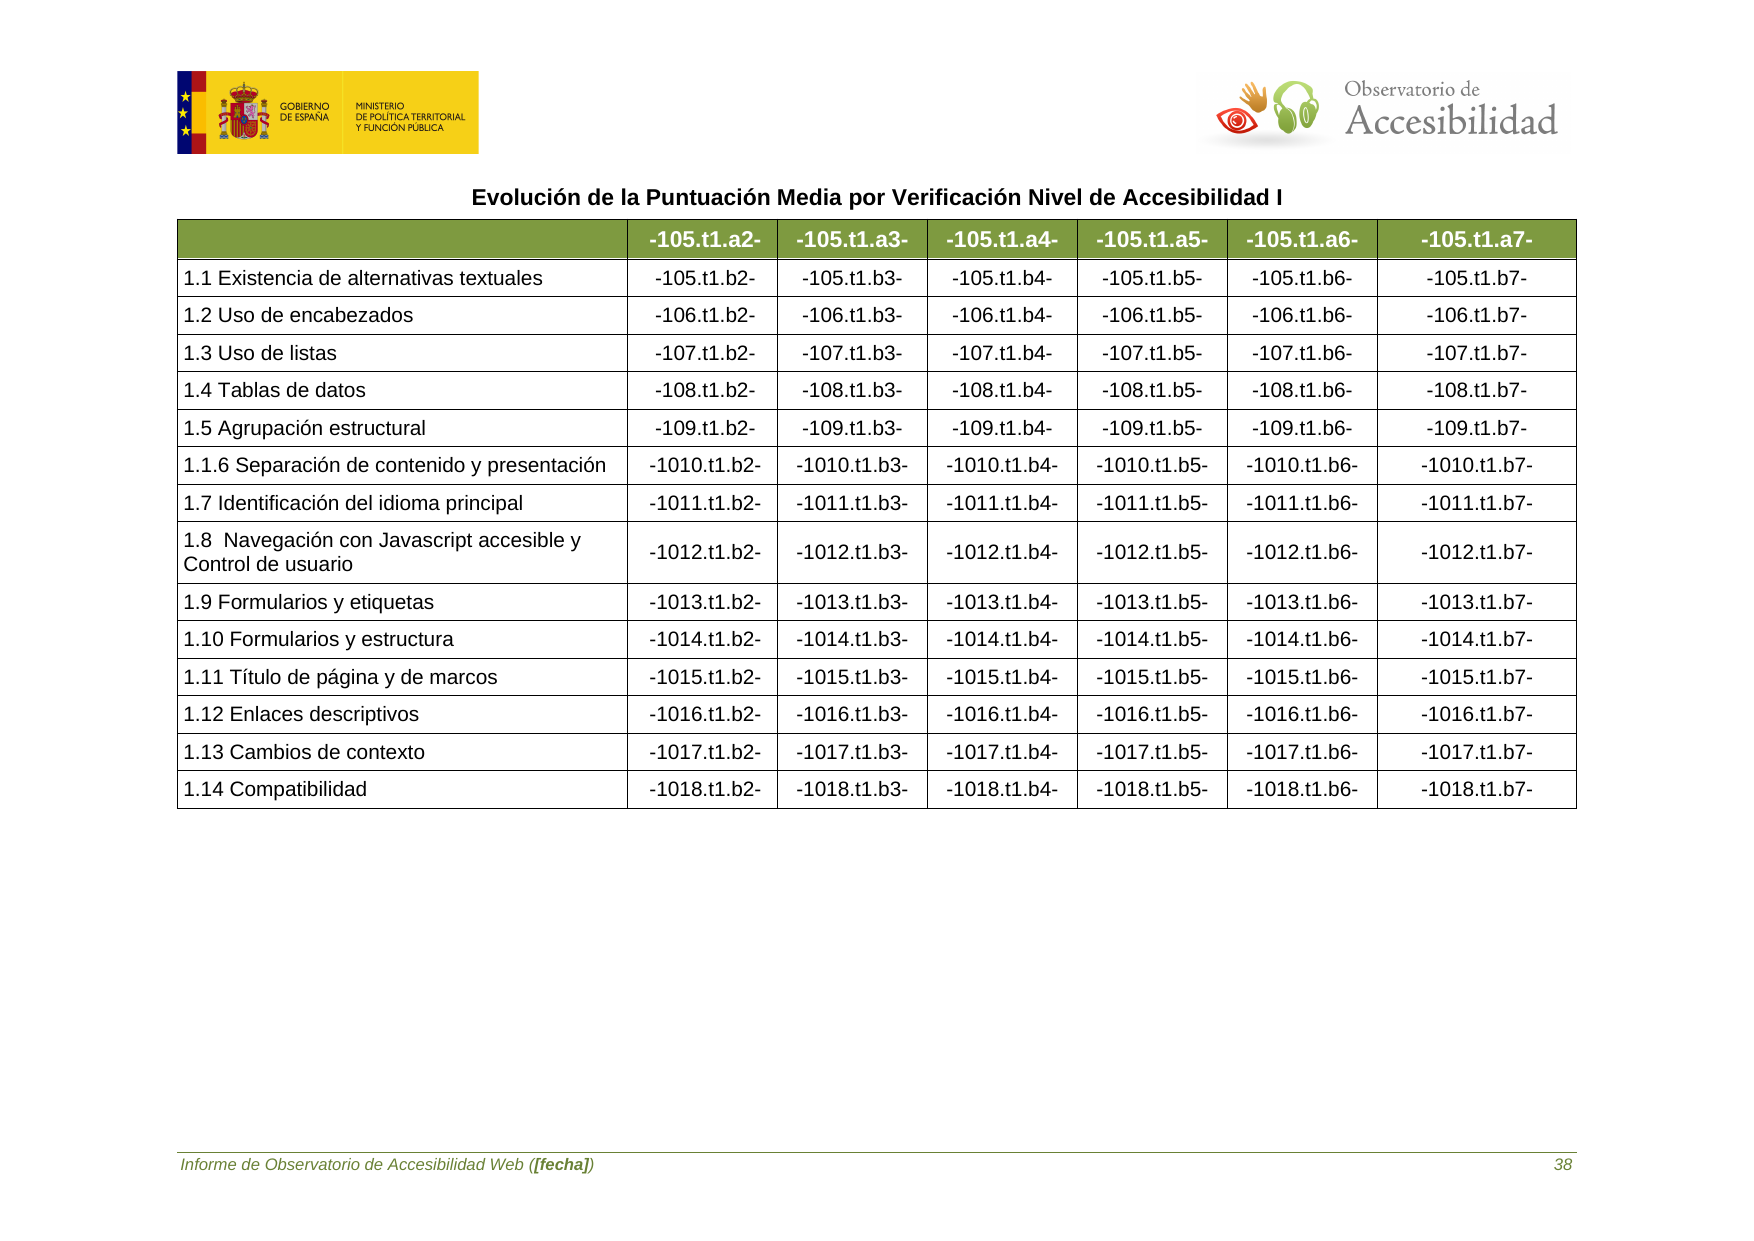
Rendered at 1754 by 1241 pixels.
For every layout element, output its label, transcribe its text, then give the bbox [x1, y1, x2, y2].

table_cell -105.t1.b7- [1378, 260, 1576, 296]
table_cell 1.11 Título de página y de marcos [178, 659, 627, 695]
table_cell -107.t1.b2- [628, 335, 777, 371]
table_cell -1010.t1.b5- [1078, 447, 1227, 483]
table_cell -1017.t1.b4- [928, 734, 1077, 770]
table_cell -109.t1.b2- [628, 410, 777, 446]
table_cell 1.10 Formularios y estructura [178, 621, 627, 657]
table_cell -106.t1.b2- [628, 297, 777, 333]
table_cell -1017.t1.b6- [1228, 734, 1377, 770]
table_cell -109.t1.b5- [1078, 410, 1227, 446]
table_cell -1014.t1.b6- [1228, 621, 1377, 657]
table_cell -1016.t1.b3- [778, 696, 927, 732]
table_cell -1016.t1.b4- [928, 696, 1077, 732]
table_cell -107.t1.b3- [778, 335, 927, 371]
table_cell -1016.t1.b6- [1228, 696, 1377, 732]
picture [177, 71, 479, 154]
table_cell -1014.t1.b4- [928, 621, 1077, 657]
table_cell -105.t1.b6- [1228, 260, 1377, 296]
table_cell -1013.t1.b6- [1228, 584, 1377, 620]
picture [1196, 72, 1572, 154]
table_cell 1.4 Tablas de datos [178, 372, 627, 408]
table_cell -1015.t1.b6- [1228, 659, 1377, 695]
table_cell -109.t1.b6- [1228, 410, 1377, 446]
table_cell -1010.t1.b6- [1228, 447, 1377, 483]
table_cell -1014.t1.b5- [1078, 621, 1227, 657]
table_cell -1014.t1.b3- [778, 621, 927, 657]
table_cell 1.14 Compatibilidad [178, 771, 627, 807]
table_cell -1013.t1.b7- [1378, 584, 1576, 620]
table_header -105.t1.a3- [778, 220, 927, 258]
table_cell -1010.t1.b2- [628, 447, 777, 483]
table_cell 1.8 Navegación con Javascript accesible y Control de usuario [178, 522, 627, 582]
table_cell -1014.t1.b7- [1378, 621, 1576, 657]
table_cell -1018.t1.b3- [778, 771, 927, 807]
table_cell -1015.t1.b4- [928, 659, 1077, 695]
table_cell -1011.t1.b5- [1078, 485, 1227, 521]
table_cell -1017.t1.b2- [628, 734, 777, 770]
table_cell 1.7 Identificación del idioma principal [178, 485, 627, 521]
table_cell -108.t1.b6- [1228, 372, 1377, 408]
table_cell -1012.t1.b2- [628, 522, 777, 582]
table_cell -1015.t1.b7- [1378, 659, 1576, 695]
table_cell -1018.t1.b5- [1078, 771, 1227, 807]
table_header [178, 220, 627, 258]
table_cell -107.t1.b6- [1228, 335, 1377, 371]
table_cell -106.t1.b6- [1228, 297, 1377, 333]
table_cell -1018.t1.b2- [628, 771, 777, 807]
table_cell -109.t1.b7- [1378, 410, 1576, 446]
table_cell -1013.t1.b3- [778, 584, 927, 620]
table_cell -1013.t1.b5- [1078, 584, 1227, 620]
table_cell -109.t1.b4- [928, 410, 1077, 446]
table_cell -1012.t1.b7- [1378, 522, 1576, 582]
table_cell 1.1.6 Separación de contenido y presentación [178, 447, 627, 483]
table_cell 1.1 Existencia de alternativas textuales [178, 260, 627, 296]
table_cell -1016.t1.b5- [1078, 696, 1227, 732]
table_cell -1011.t1.b3- [778, 485, 927, 521]
table_cell -1011.t1.b7- [1378, 485, 1576, 521]
table_cell -1011.t1.b6- [1228, 485, 1377, 521]
table_header -105.t1.a5- [1078, 220, 1227, 258]
table_cell 1.13 Cambios de contexto [178, 734, 627, 770]
table_cell -1018.t1.b7- [1378, 771, 1576, 807]
table_cell -1012.t1.b4- [928, 522, 1077, 582]
table_cell -108.t1.b3- [778, 372, 927, 408]
table_cell -1012.t1.b6- [1228, 522, 1377, 582]
table_cell -109.t1.b3- [778, 410, 927, 446]
table_cell -1012.t1.b5- [1078, 522, 1227, 582]
table_cell -106.t1.b4- [928, 297, 1077, 333]
table_cell 1.9 Formularios y etiquetas [178, 584, 627, 620]
table_cell -105.t1.b5- [1078, 260, 1227, 296]
table_cell 1.3 Uso de listas [178, 335, 627, 371]
table_header -105.t1.a6- [1228, 220, 1377, 258]
table_cell -105.t1.b2- [628, 260, 777, 296]
table_cell 1.5 Agrupación estructural [178, 410, 627, 446]
table_cell -1015.t1.b2- [628, 659, 777, 695]
table_cell -106.t1.b7- [1378, 297, 1576, 333]
table_cell -1017.t1.b3- [778, 734, 927, 770]
table_cell -1012.t1.b3- [778, 522, 927, 582]
table_cell -108.t1.b5- [1078, 372, 1227, 408]
table_cell -1017.t1.b7- [1378, 734, 1576, 770]
table_cell -1017.t1.b5- [1078, 734, 1227, 770]
table_cell -1013.t1.b2- [628, 584, 777, 620]
table_cell -1018.t1.b6- [1228, 771, 1377, 807]
table_cell -105.t1.b4- [928, 260, 1077, 296]
table_cell -106.t1.b3- [778, 297, 927, 333]
table_cell -1010.t1.b4- [928, 447, 1077, 483]
table_cell -107.t1.b4- [928, 335, 1077, 371]
table_cell -1015.t1.b3- [778, 659, 927, 695]
table_header -105.t1.a7- [1378, 220, 1576, 258]
table_header -105.t1.a2- [628, 220, 777, 258]
table_cell -1014.t1.b2- [628, 621, 777, 657]
table_cell -1010.t1.b7- [1378, 447, 1576, 483]
table_cell -1010.t1.b3- [778, 447, 927, 483]
table_cell -108.t1.b2- [628, 372, 777, 408]
table_cell -1015.t1.b5- [1078, 659, 1227, 695]
table_cell -1011.t1.b4- [928, 485, 1077, 521]
table_cell 1.2 Uso de encabezados [178, 297, 627, 333]
table_cell -1018.t1.b4- [928, 771, 1077, 807]
table_cell -108.t1.b7- [1378, 372, 1576, 408]
table_cell -1011.t1.b2- [628, 485, 777, 521]
table_cell 1.12 Enlaces descriptivos [178, 696, 627, 732]
table_cell -1016.t1.b2- [628, 696, 777, 732]
table_header -105.t1.a4- [928, 220, 1077, 258]
table_cell -107.t1.b7- [1378, 335, 1576, 371]
table_cell -1013.t1.b4- [928, 584, 1077, 620]
table_cell -105.t1.b3- [778, 260, 927, 296]
table_cell -106.t1.b5- [1078, 297, 1227, 333]
table_cell -107.t1.b5- [1078, 335, 1227, 371]
text Evolución de la Puntuación Media por Verificación Nivel de Accesibilidad I [177, 184, 1577, 211]
table_cell -108.t1.b4- [928, 372, 1077, 408]
table_cell -1016.t1.b7- [1378, 696, 1576, 732]
